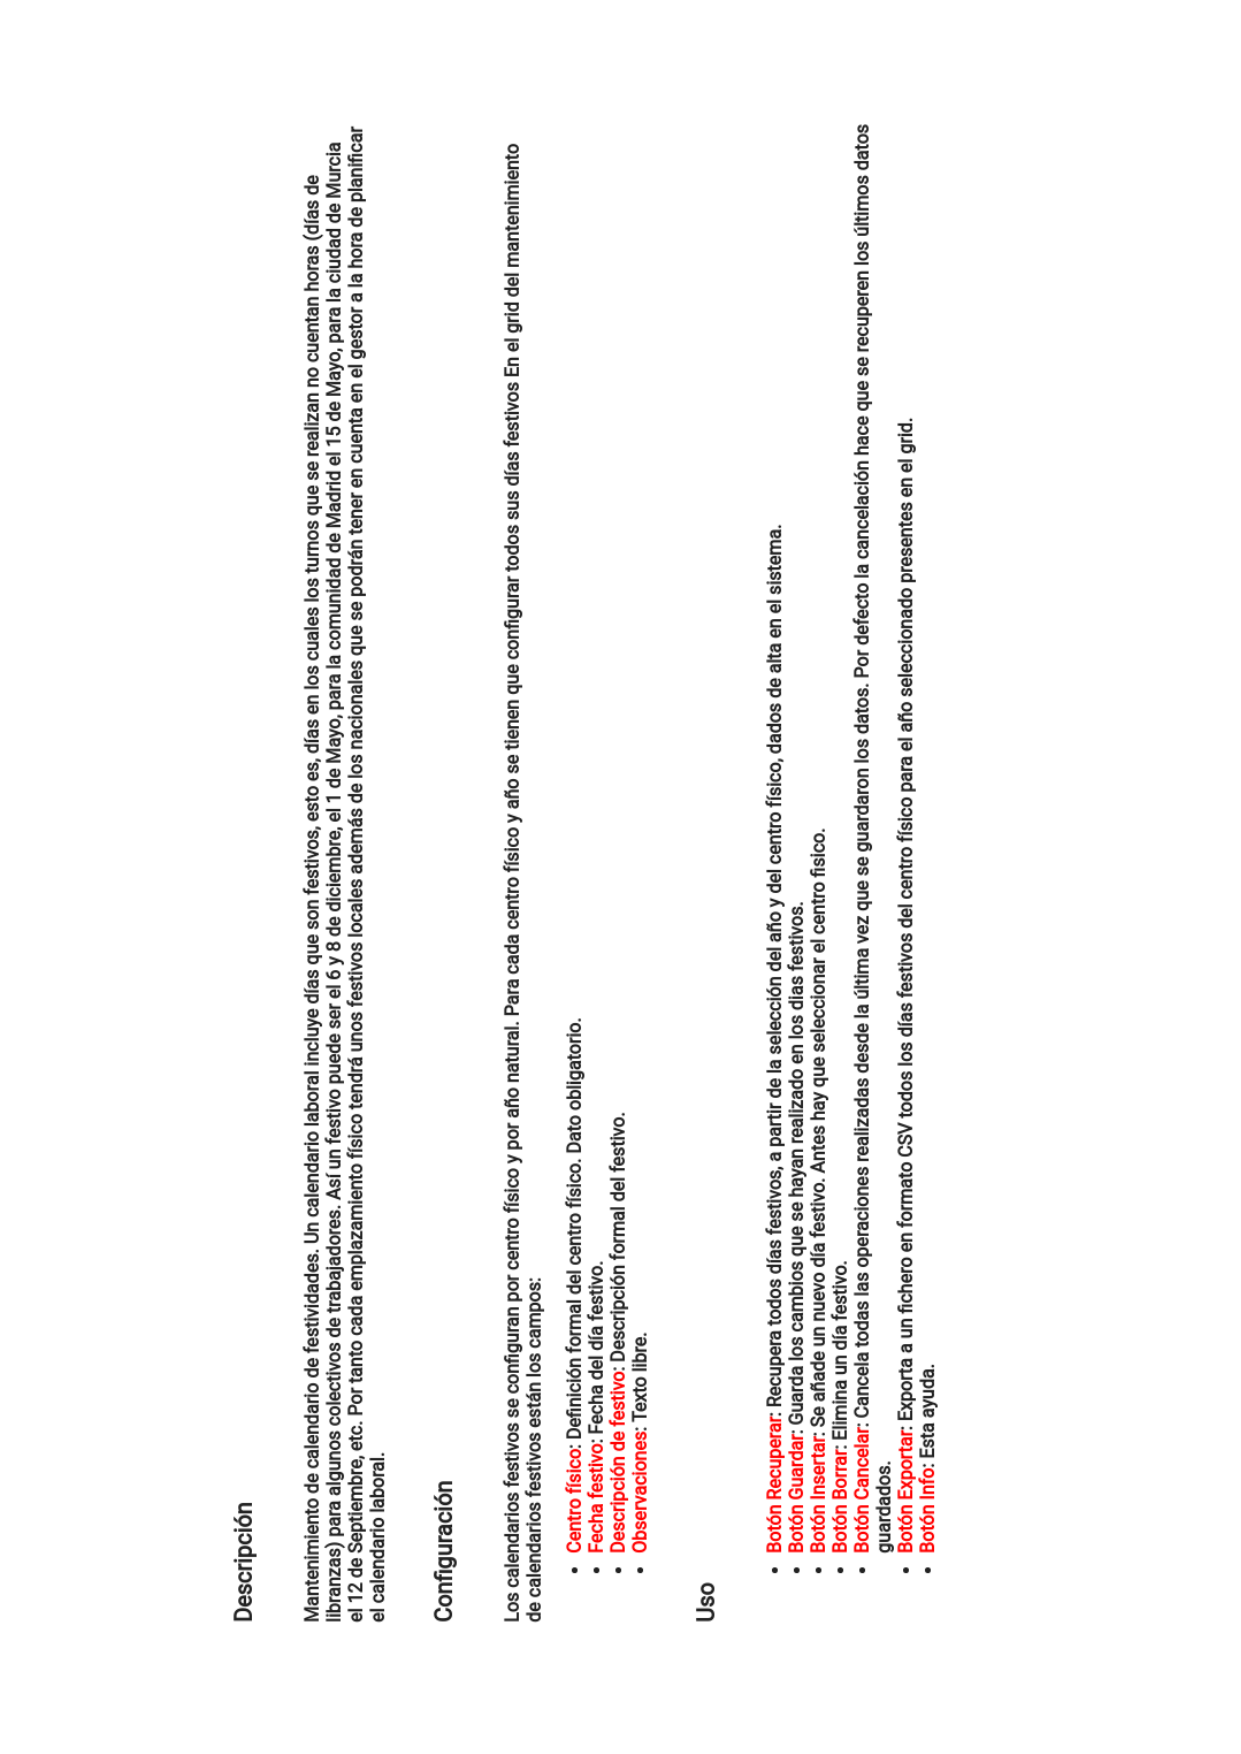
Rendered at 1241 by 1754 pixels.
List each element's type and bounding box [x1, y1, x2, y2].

picture [229, 122, 940, 1625]
